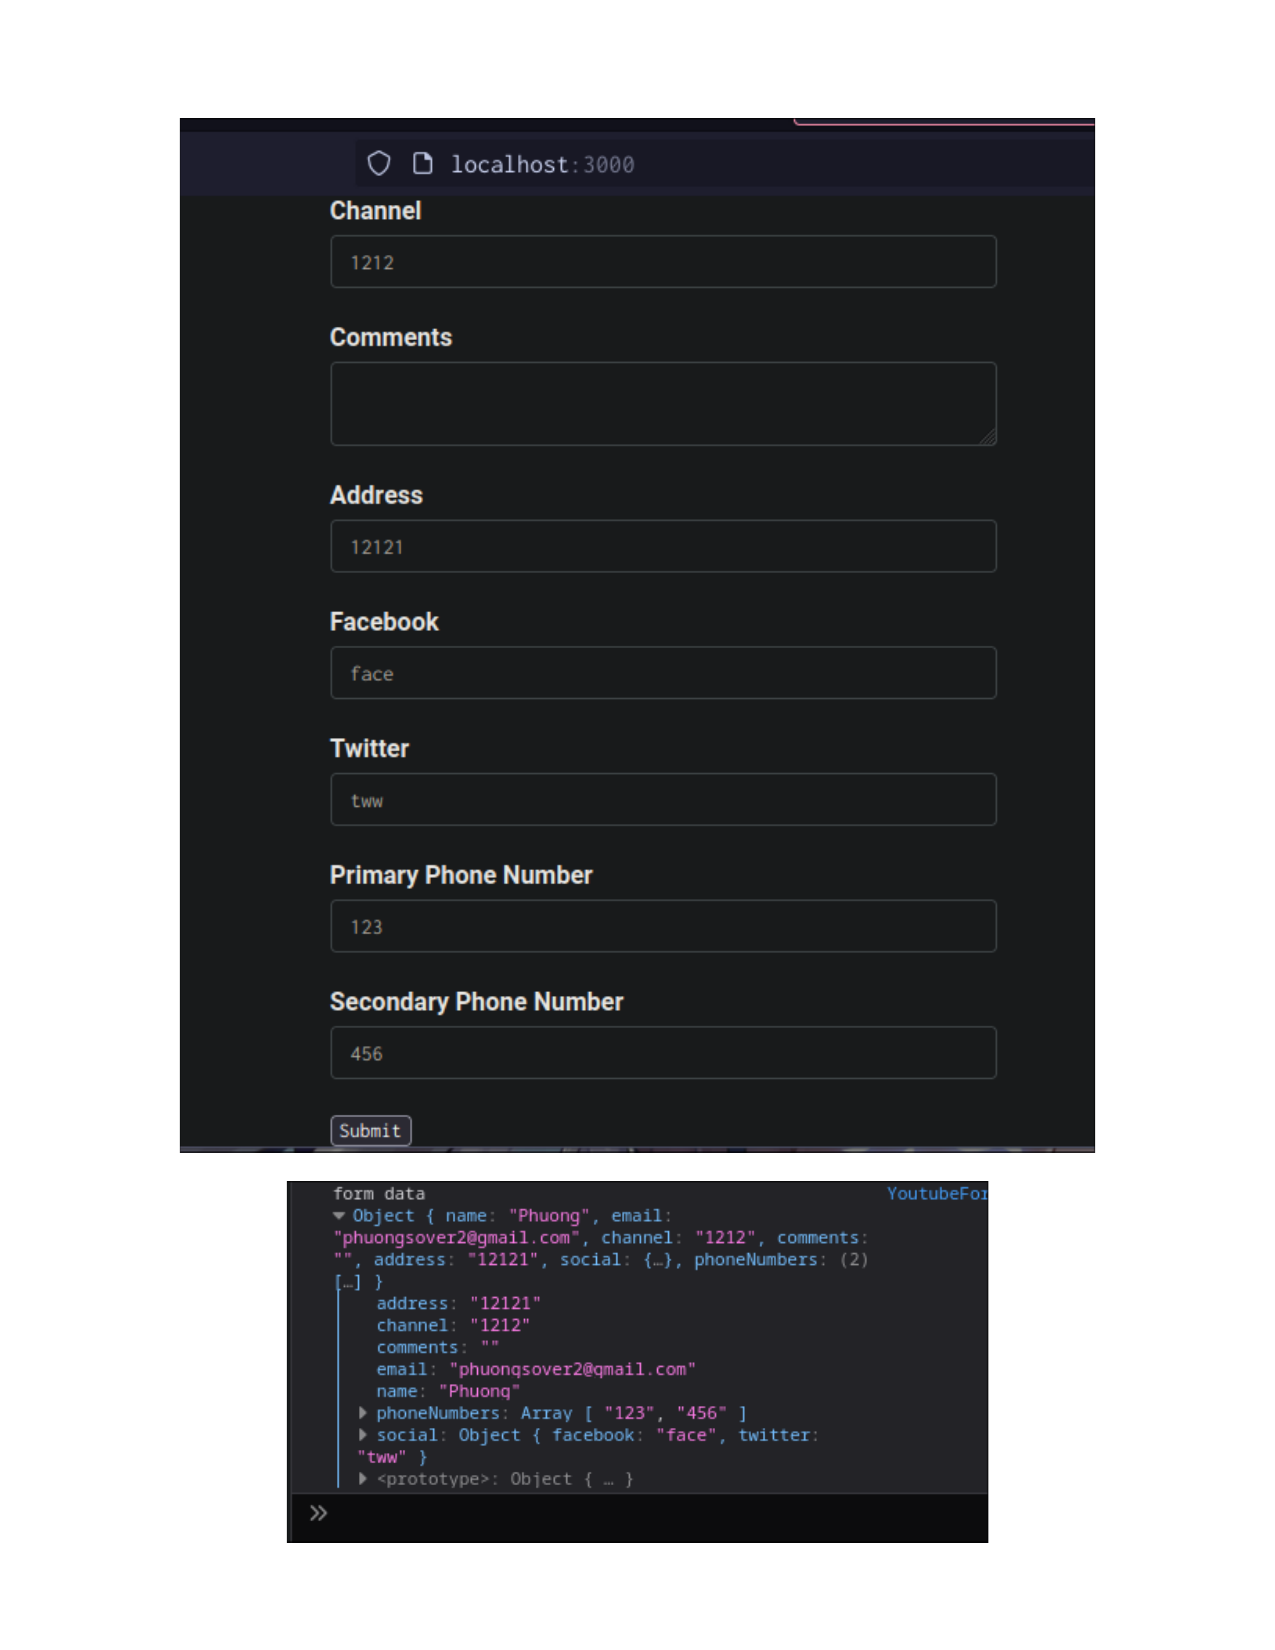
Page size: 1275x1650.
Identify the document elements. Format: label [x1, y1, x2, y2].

picture [286, 1181, 989, 1543]
picture [179, 118, 1096, 1153]
